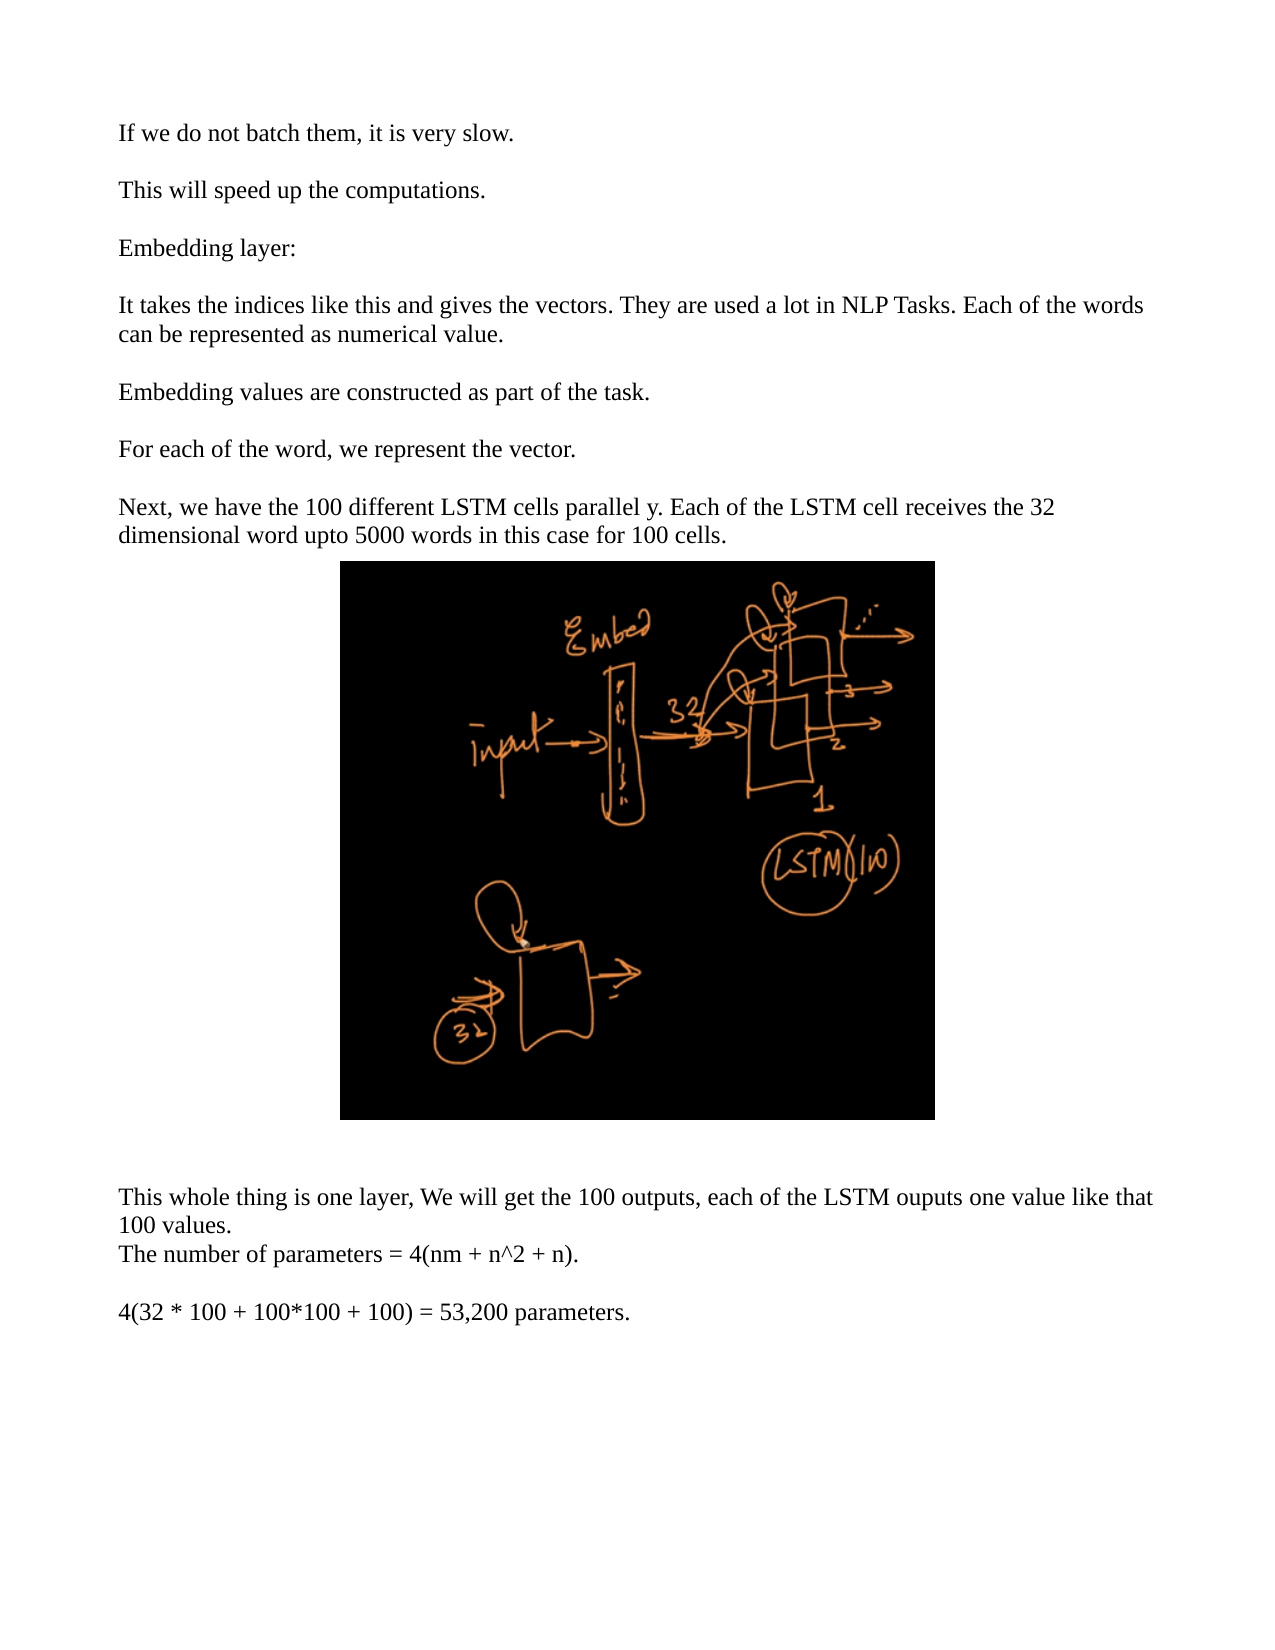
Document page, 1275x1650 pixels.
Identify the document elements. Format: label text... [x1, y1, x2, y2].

text Embedding layer: [118, 233, 1157, 262]
text For each of the word, we represent the vector. [118, 434, 1157, 463]
text Next, we have the 100 different LSTM cells parallel y. Each of the LSTM cell receives the 32 dimensional word upto 5000 words in this case for 100 cells. [118, 492, 1157, 549]
text This will speed up the computations. [118, 176, 1157, 204]
text Embedding values are constructed as part of the task. [118, 377, 1157, 406]
text The number of parameters = 4(nm + n^2 + n). [118, 1239, 1157, 1268]
text It takes the indices like this and gives the vectors. They are used a lot in NLP Tasks. Each of the words can be represented as numerical value. [118, 291, 1157, 348]
text If we do not batch them, it is very slow. [118, 118, 1157, 147]
text 4(32 * 100 + 100*100 + 100) = 53,200 parameters. [118, 1297, 1157, 1326]
text This whole thing is one layer, We will get the 100 outputs, each of the LSTM ouputs one value like that 100 values. [118, 1182, 1157, 1239]
picture [340, 561, 935, 1120]
